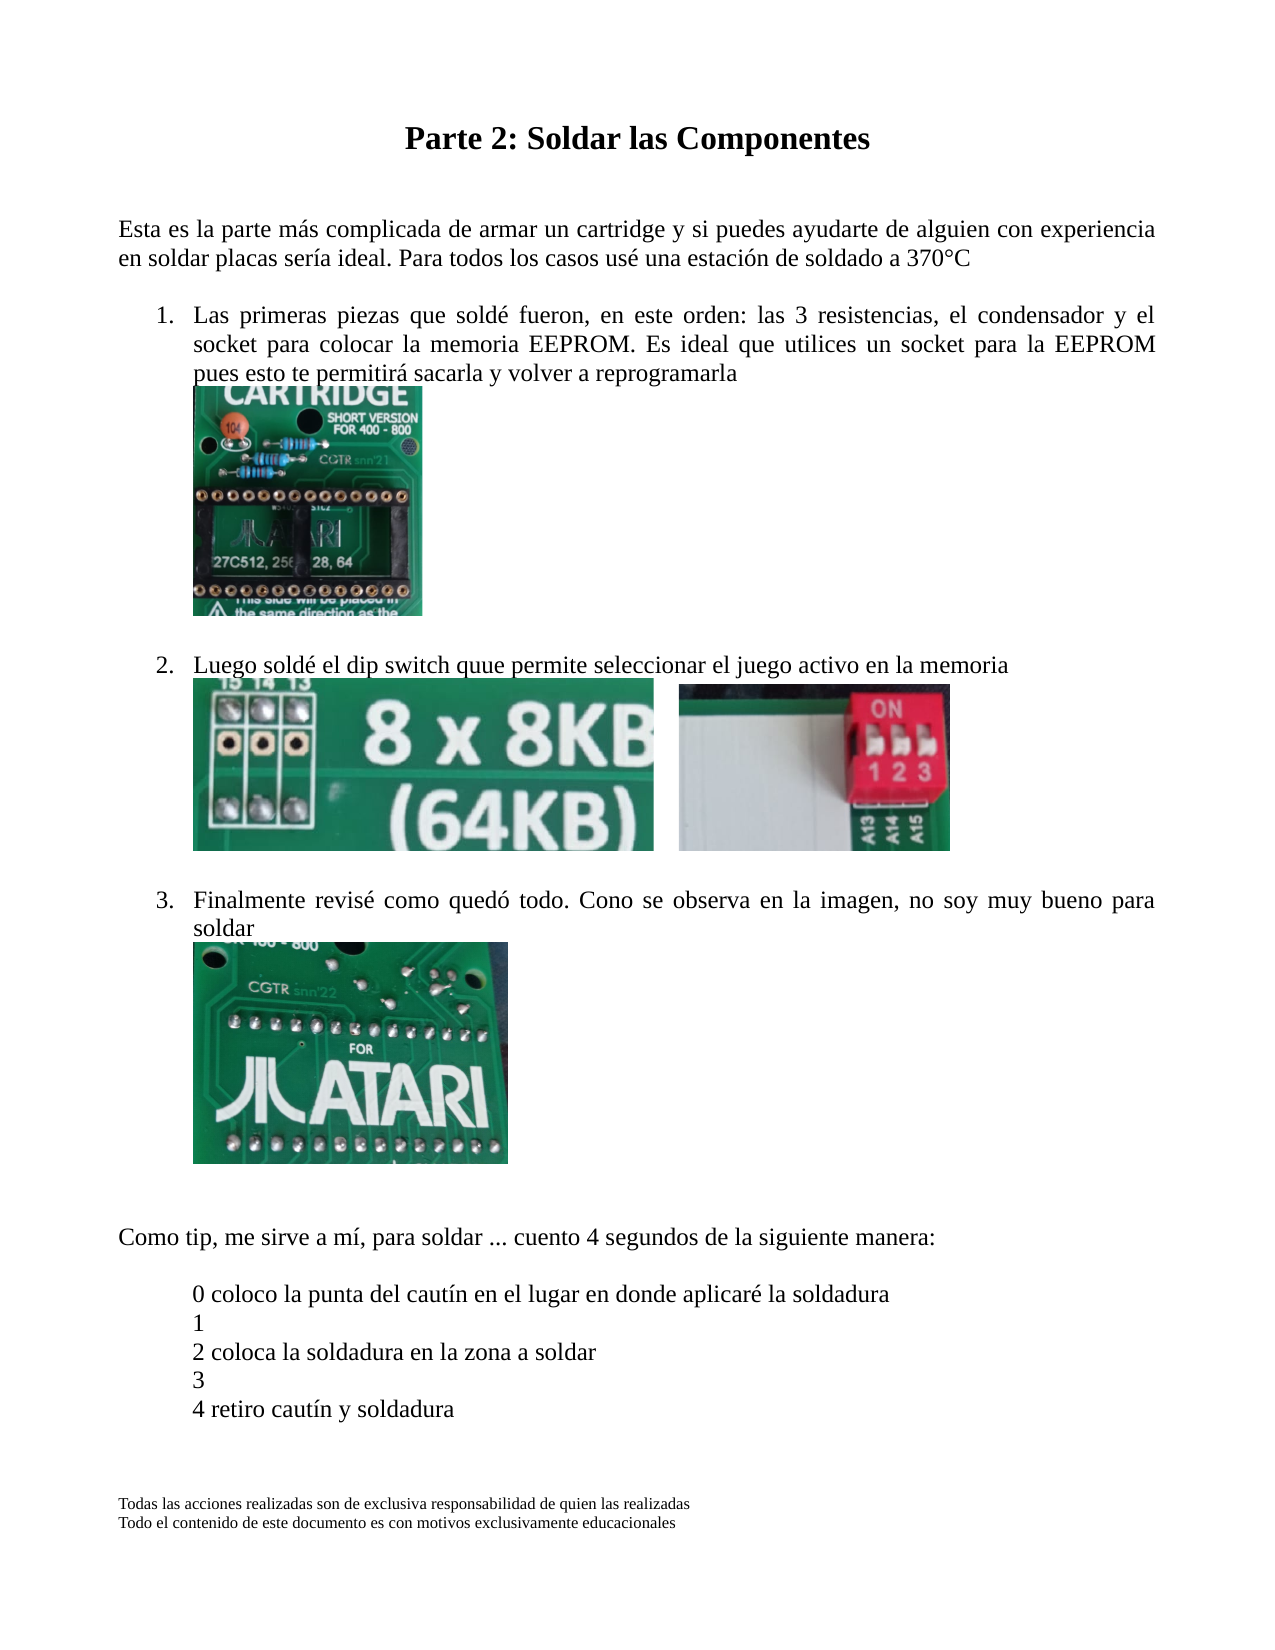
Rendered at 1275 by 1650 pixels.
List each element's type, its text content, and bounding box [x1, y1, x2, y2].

picture [193, 678, 654, 851]
text 4 retiro cautín y soldadura [192, 1394, 1157, 1423]
list Luego soldé el dip switch quue permite seleccionar el juego activo en la memoria [156, 650, 1157, 679]
text Esta es la parte más complicada de armar un cartridge y si puedes ayudarte de alguien con experiencia en soldar placas sería ideal. Para todos los casos usé una estación de soldado a 370°C [118, 214, 1157, 271]
text 0 coloco la punta del cautín en el lugar en donde aplicaré la soldadura [192, 1279, 1157, 1308]
picture [678, 684, 950, 851]
list Finalmente revisé como quedó todo. Cono se observa en la imagen, no soy muy bueno para soldar [156, 885, 1157, 942]
text 2 coloca la soldadura en la zona a soldar [192, 1337, 1157, 1365]
picture [193, 386, 423, 616]
list Las primeras piezas que soldé fueron, en este orden: las 3 resistencias, el condensador y el socket para colocar la memoria EEPROM. Es ideal que utilices un socket para la EEPROM pues esto te permitirá sacarla y volver a reprogramarla [156, 300, 1157, 386]
text Parte 2: Soldar las Componentes [118, 118, 1157, 156]
text Como tip, me sirve a mí, para soldar ... cuento 4 segundos de la siguiente manera: [118, 1222, 1157, 1250]
text 3 [192, 1365, 1157, 1394]
picture [193, 942, 508, 1164]
text 1 [192, 1308, 1157, 1337]
